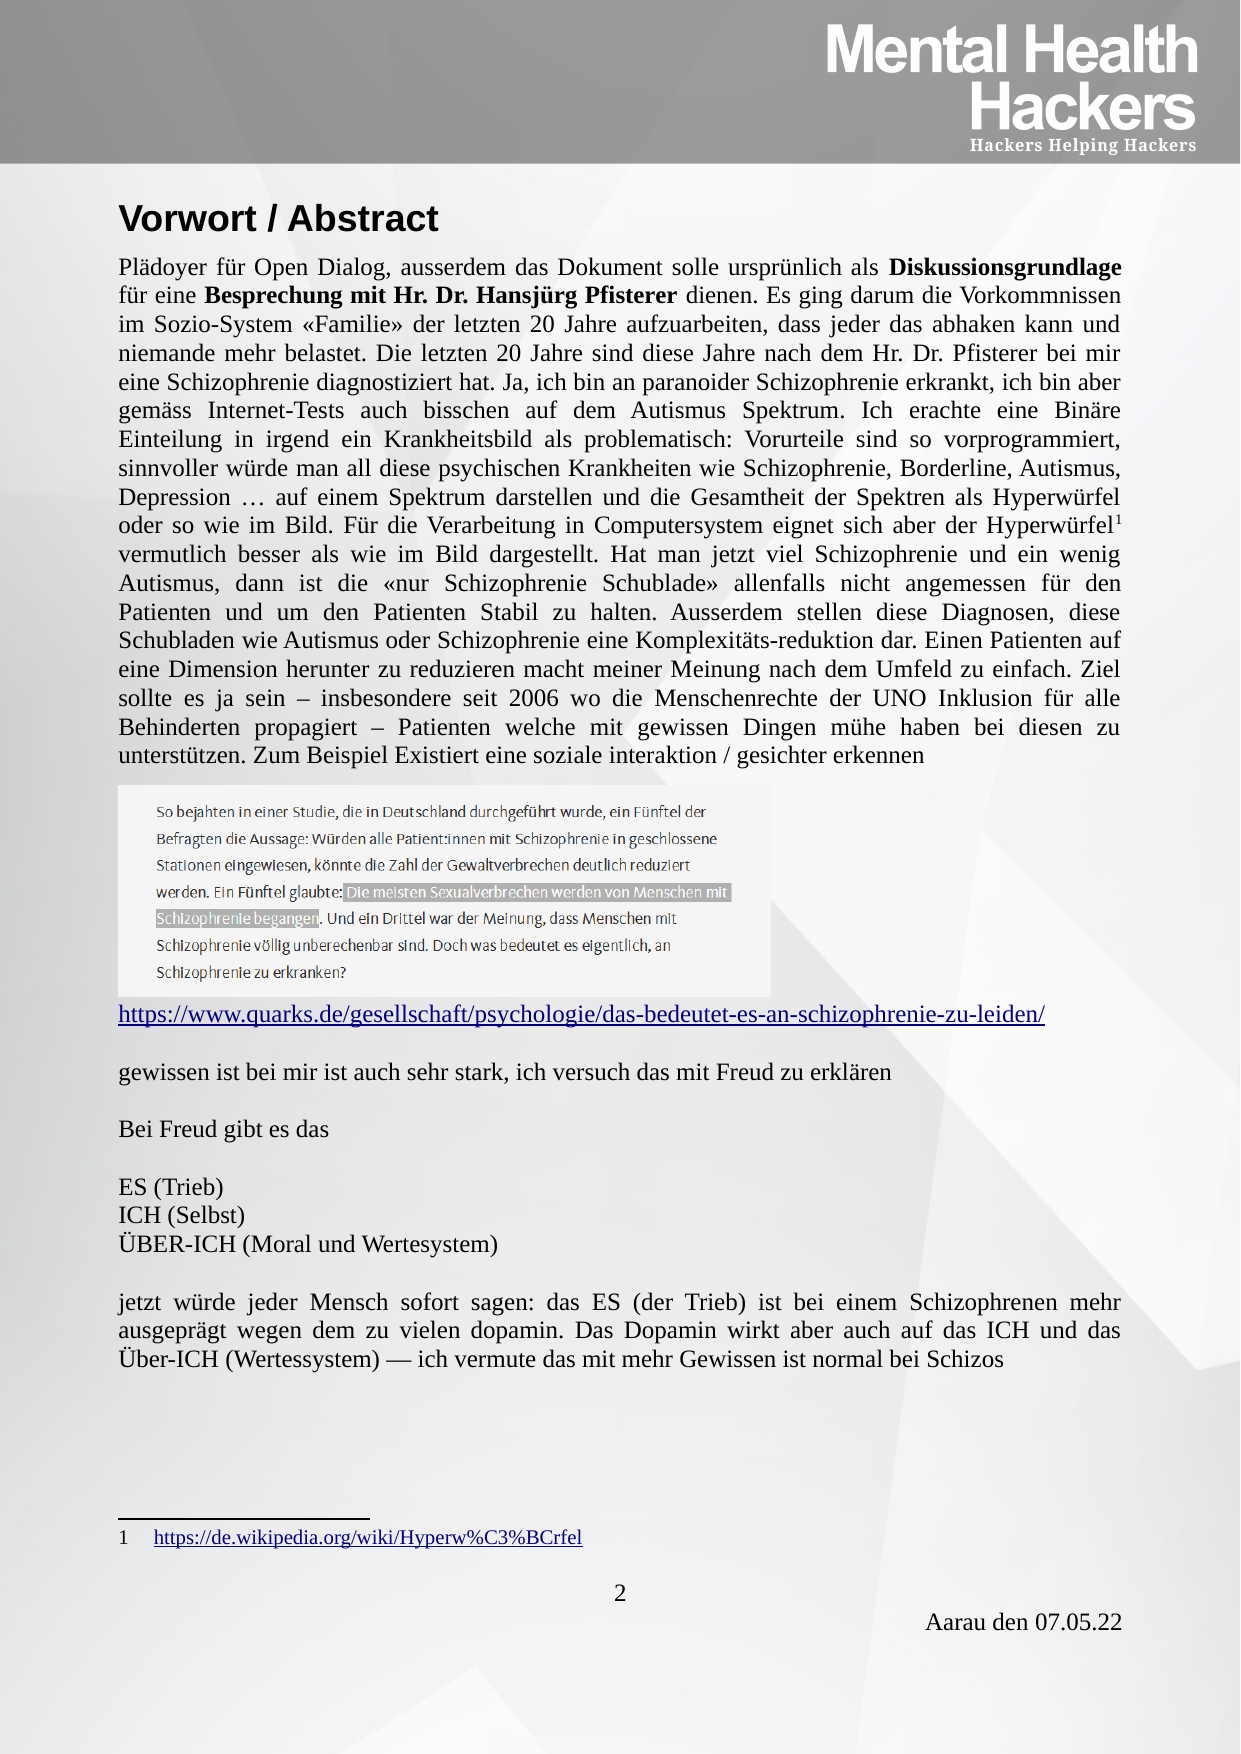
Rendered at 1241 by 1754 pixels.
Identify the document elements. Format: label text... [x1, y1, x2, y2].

text Plädoyer für Open Dialog, ausserdem das Dokument solle ursprünlich als Diskussionsgrundlage für eine Besprechung mit Hr. Dr. Hansjürg Pfisterer dienen. Es ging darum die Vorkommnissen im Sozio-System «Familie» der letzten 20 Jahre aufzuarbeiten, dass jeder das abhaken kann und niemande mehr belastet. Die letzten 20 Jahre sind diese Jahre nach dem Hr. Dr. Pfisterer bei mir eine Schizophrenie diagnostiziert hat. Ja, ich bin an paranoider Schizophrenie erkrankt, ich bin aber gemäss Internet-Tests auch bisschen auf dem Autismus Spektrum. Ich erachte eine Binäre Einteilung in irgend ein Krankheitsbild als problematisch: Vorurteile sind so vorprogrammiert, sinnvoller würde man all diese psychischen Krankheiten wie Schizophrenie, Borderline, Autismus, Depression … auf einem Spektrum darstellen und die Gesamtheit der Spektren als Hyperwürfel oder so wie im Bild. Für die Verarbeitung in Computersystem eignet sich aber der Hyperwürfel vermutlich besser als wie im Bild dargestellt. Hat man jetzt viel Schizophrenie und ein wenig Autismus, dann ist die «nur Schizophrenie Schublade» allenfalls nicht angemessen für den Patienten und um den Patienten Stabil zu halten. Ausserdem stellen diese Diagnosen, diese Schubladen wie Autismus oder Schizophrenie eine Komplexitäts-reduktion dar. Einen Patienten auf eine Dimension herunter zu reduzieren macht meiner Meinung nach dem Umfeld zu einfach. Ziel sollte es ja sein – insbesondere seit 2006 wo die Menschenrechte der UNO Inklusion für alle Behinderten propagiert – Patienten welche mit gewissen Dingen mühe haben bei diesen zu unterstützen. Zum Beispiel Existiert eine soziale interaktion / gesichter erkennen [118, 252, 1122, 769]
text jetzt würde jeder Mensch sofort sagen: das ES (der Trieb) ist bei einem Schizophrenen mehr ausgeprägt wegen dem zu vielen dopamin. Das Dopamin wirkt aber auch auf das ICH und das Über-ICH (Wertessystem) — ich vermute das mit mehr Gewissen ist normal bei Schizos [118, 1287, 1122, 1373]
subtitle Vorwort / Abstract [118, 196, 1122, 239]
picture [0, 0, 1241, 1754]
text ES (Trieb) [118, 1172, 1122, 1201]
text gewissen ist bei mir ist auch sehr stark, ich versuch das mit Freud zu erklären [118, 1057, 1122, 1086]
text https://de.wikipedia.org/wiki/Hyperw%C3%BCrfel [118, 1525, 1122, 1549]
text ICH (Selbst) [118, 1201, 1122, 1229]
text ÜBER-ICH (Moral und Wertesystem) [118, 1229, 1122, 1258]
text Bei Freud gibt es das [118, 1114, 1122, 1143]
text https://www.quarks.de/gesellschaft/psychologie/das-bedeutet-es-an-schizophrenie-zu-leiden/ [118, 999, 1122, 1028]
